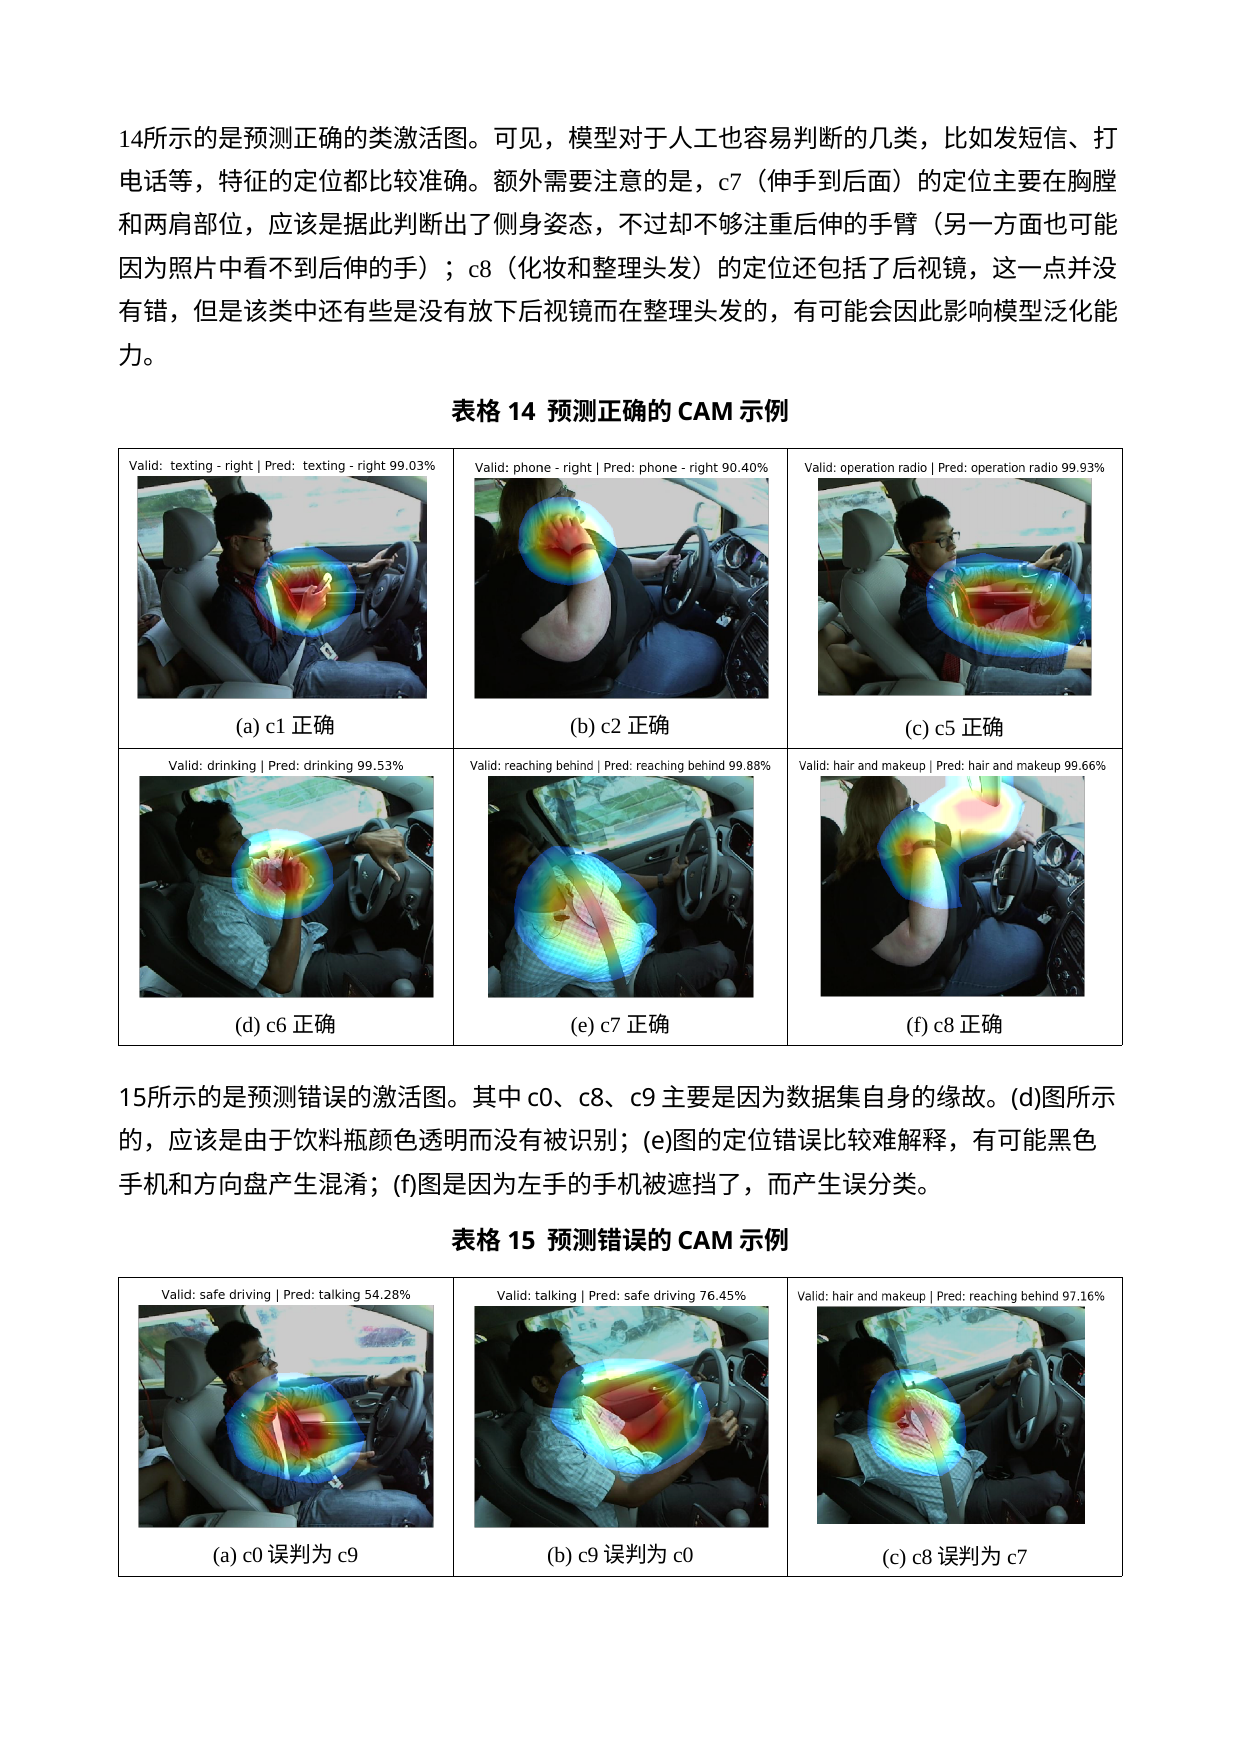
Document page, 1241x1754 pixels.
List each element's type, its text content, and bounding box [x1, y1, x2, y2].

table_header (a) c1 正确 [119, 449, 453, 747]
picture [128, 454, 442, 708]
picture [463, 1283, 777, 1537]
table_header (c) c5 正确 [788, 449, 1122, 747]
picture [463, 753, 777, 1008]
picture [797, 1284, 1111, 1539]
picture [128, 1282, 442, 1537]
table_header (a) c0误判为c9 [119, 1278, 453, 1576]
text 表格 14 预测正确的CAM示例 [118, 392, 1122, 428]
text 表格 15 预测错误的CAM示例 [118, 1221, 1122, 1257]
picture [463, 455, 777, 708]
table_header (c) c8误判为c7 [788, 1278, 1122, 1576]
text 表格 15所示的是预测错误的激活图。其中c0、c8、c9主要是因为数据集自身的缘故。(d)图所示的，应该是由于饮料瓶颜色透明而没有被识别；(e)图的定位错误比较难解释，有可能黑色手机和方向盘产生混淆；(f)图是因为左手的手机被遮挡了，而产生误分类。 [118, 1077, 1122, 1200]
picture [797, 456, 1111, 711]
picture [128, 753, 442, 1008]
text 表格 14所示的是预测正确的类激活图。可见，模型对于人工也容易判断的几类，比如发短信、打电话等，特征的定位都比较准确。额外需要注意的是，c7（伸手到后面）的定位主要在胸膛和两肩部位，应该是据此判断出了侧身姿态，不过却不够注重后伸的手臂（另一方面也可能因为照片中看不到后伸的手）；c8（化妆和整理头发）的定位还包括了后视镜，这一点并没有错，但是该类中还有些是没有放下后视镜而在整理头发的，有可能会因此影响模型泛化能力。 [118, 118, 1122, 372]
picture [798, 753, 1112, 1008]
table_header (b) c2 正确 [454, 449, 787, 747]
table_header (b) c9误判为c0 [454, 1278, 787, 1576]
table_cell (e) c7 正确 [454, 749, 787, 1044]
table_cell (d) c6 正确 [119, 749, 453, 1044]
table_cell (f) c8 正确 [788, 749, 1122, 1044]
